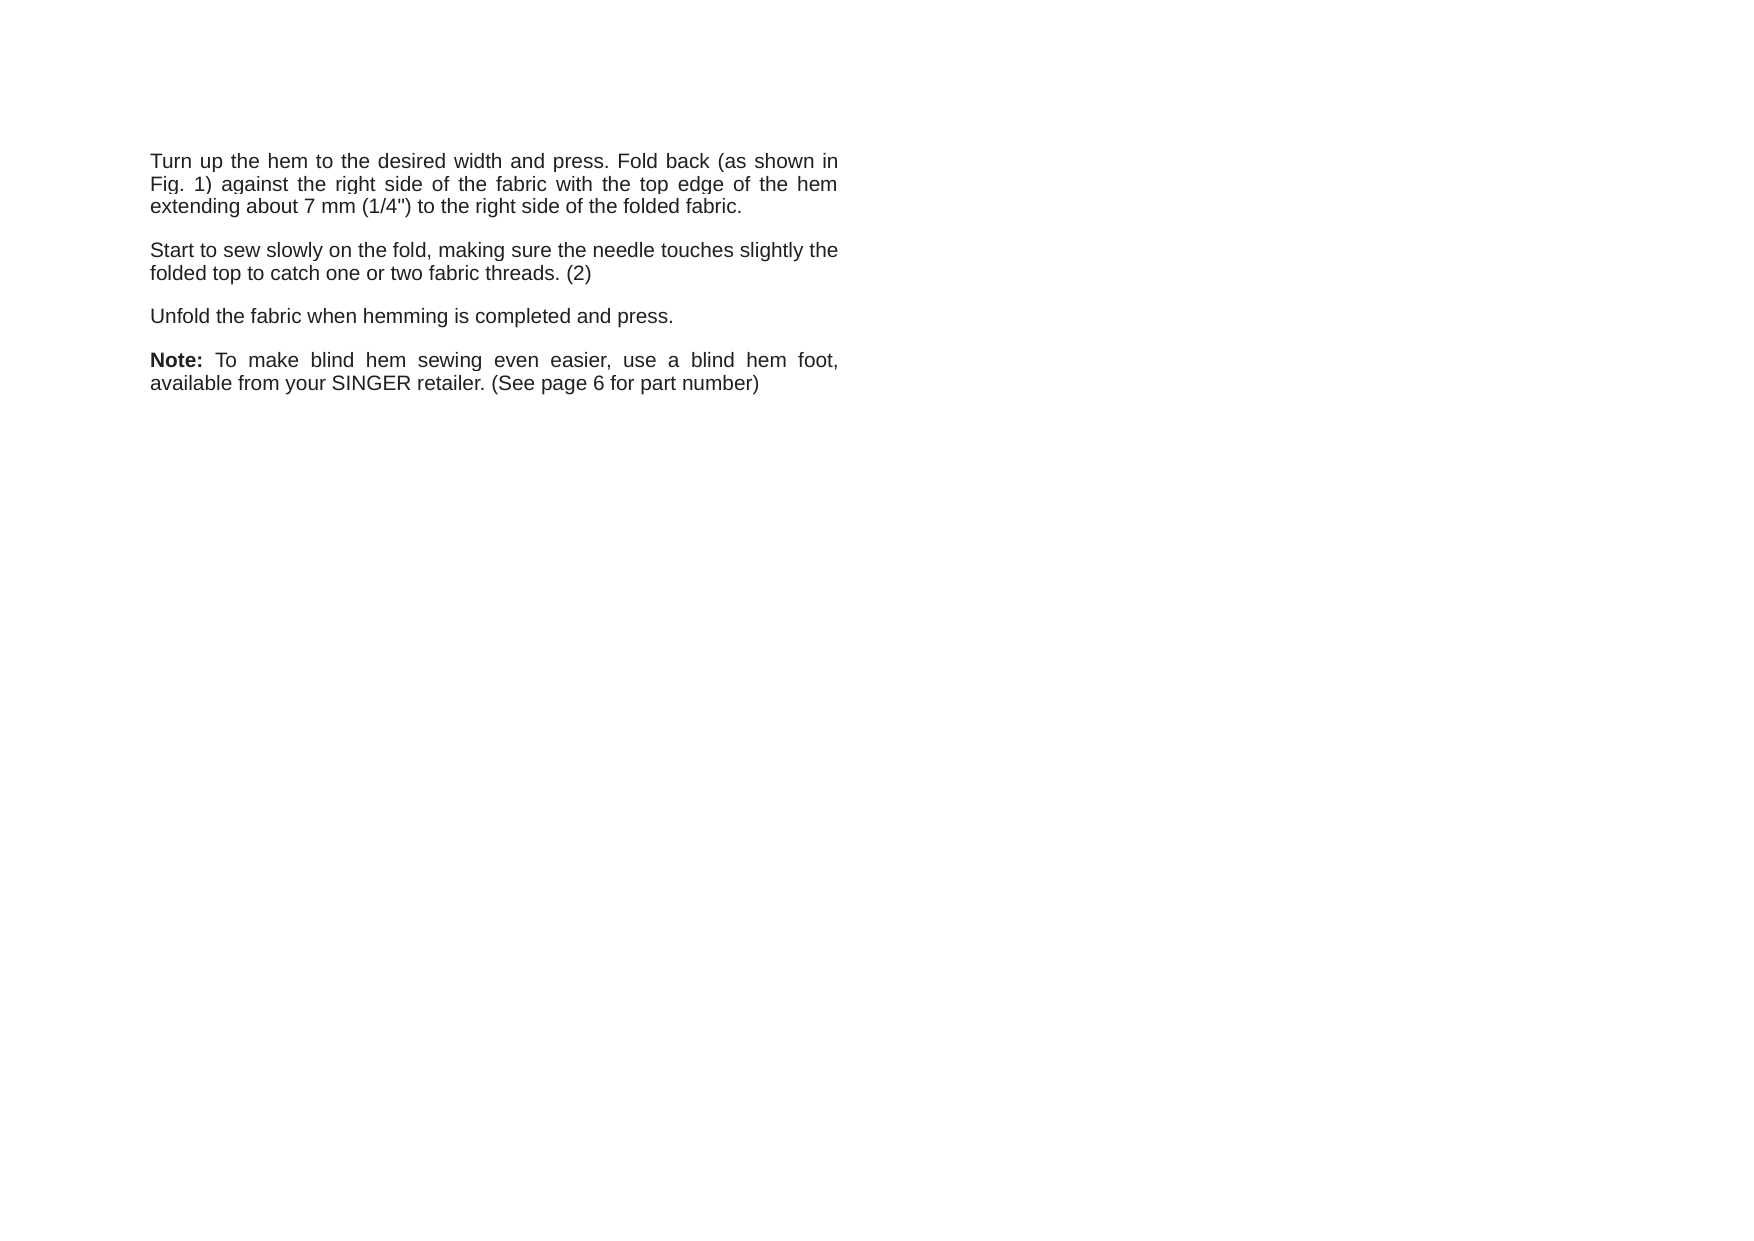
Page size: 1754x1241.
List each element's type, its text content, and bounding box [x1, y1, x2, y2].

text Note: To make blind hem sewing even easier, use a blind hem foot, available from your SINGER retailer. (See page 6 for part number) [150, 349, 839, 394]
text Start to sew slowly on the fold, making sure the needle touches slightly the folded top to catch one or two fabric threads. (2) [150, 239, 839, 285]
text Turn up the hem to the desired width and press. Fold back (as shown in Fig. 1) against the right side of the fabric with the top edge of the hem extending about 7 mm (1/4") to the right side of the folded fabric. [150, 150, 839, 218]
text Unfold the fabric when hemming is completed and press. [150, 306, 839, 328]
